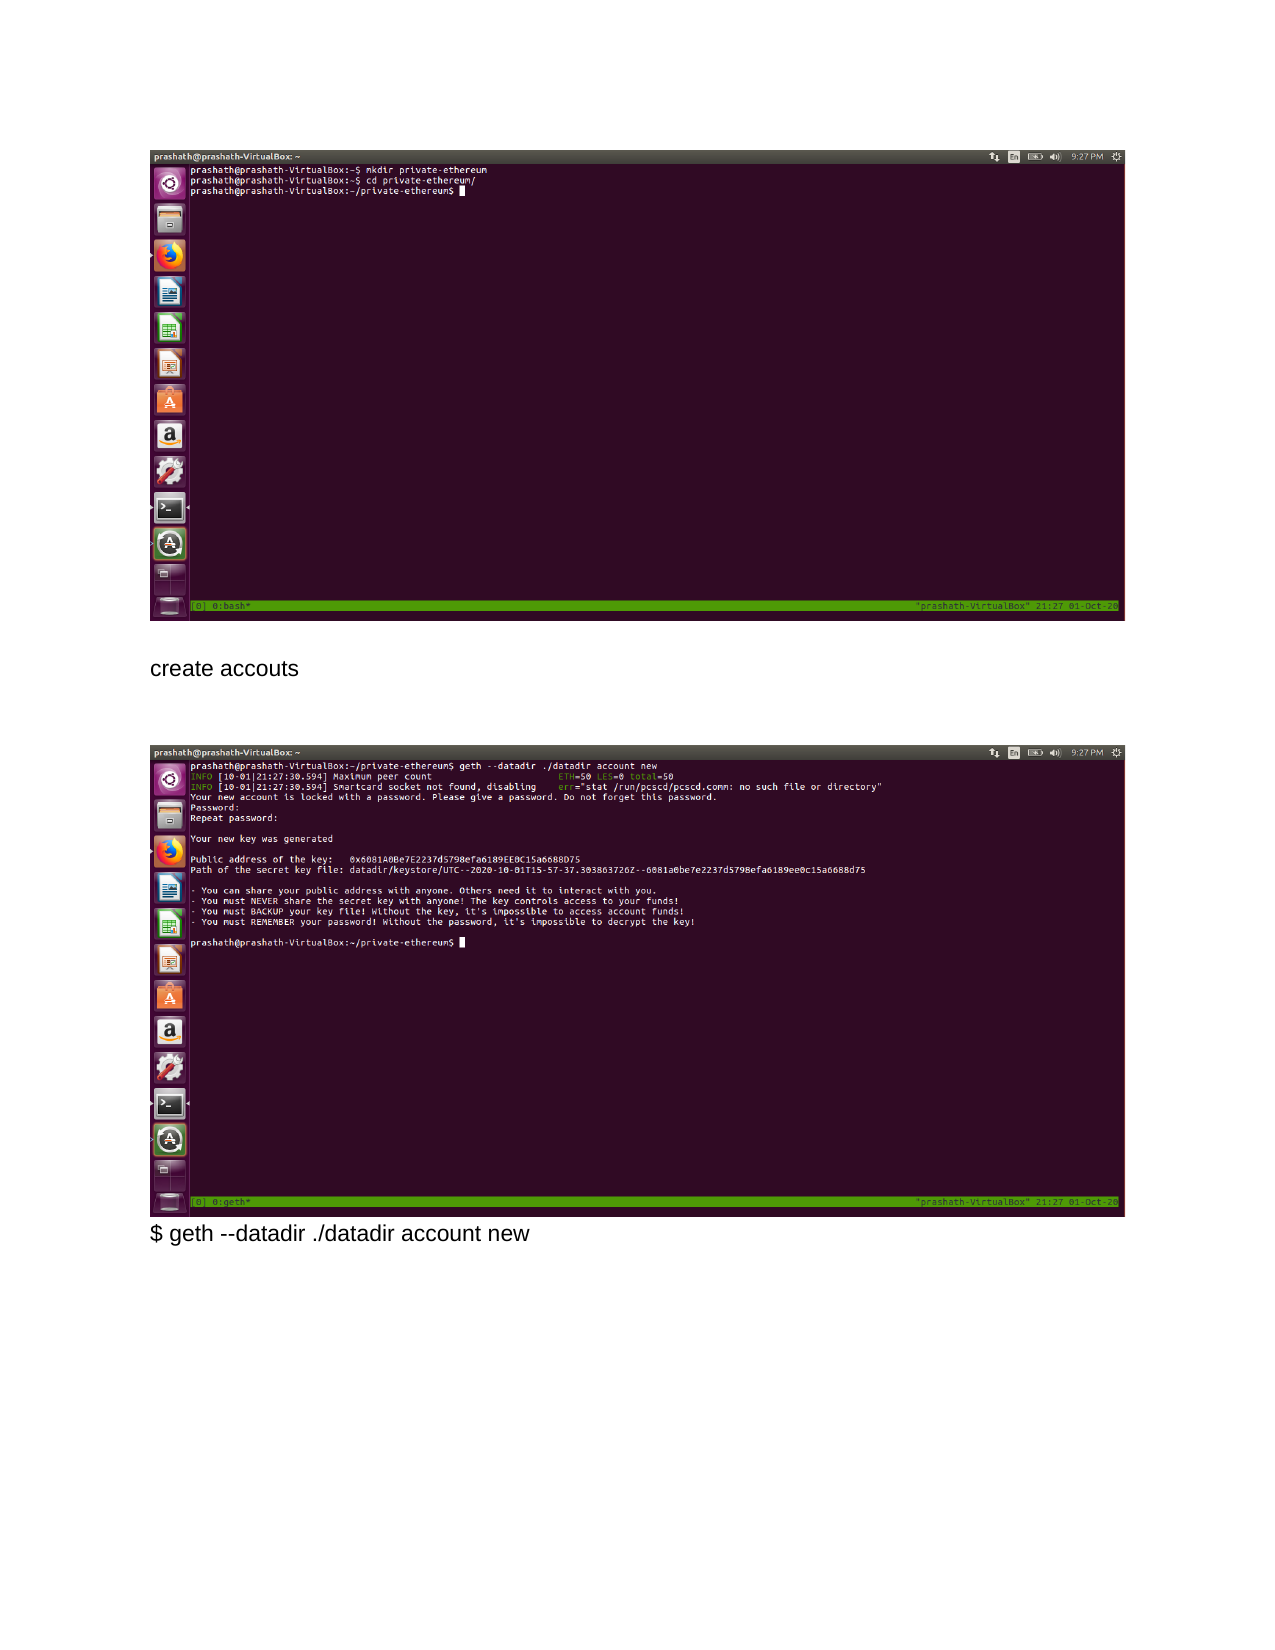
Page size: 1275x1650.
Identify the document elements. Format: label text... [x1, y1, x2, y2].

picture [150, 150, 1125, 621]
text $ geth --datadir ./datadir account new [150, 1217, 1125, 1247]
picture [150, 745, 1125, 1217]
text create accouts [150, 655, 1125, 681]
